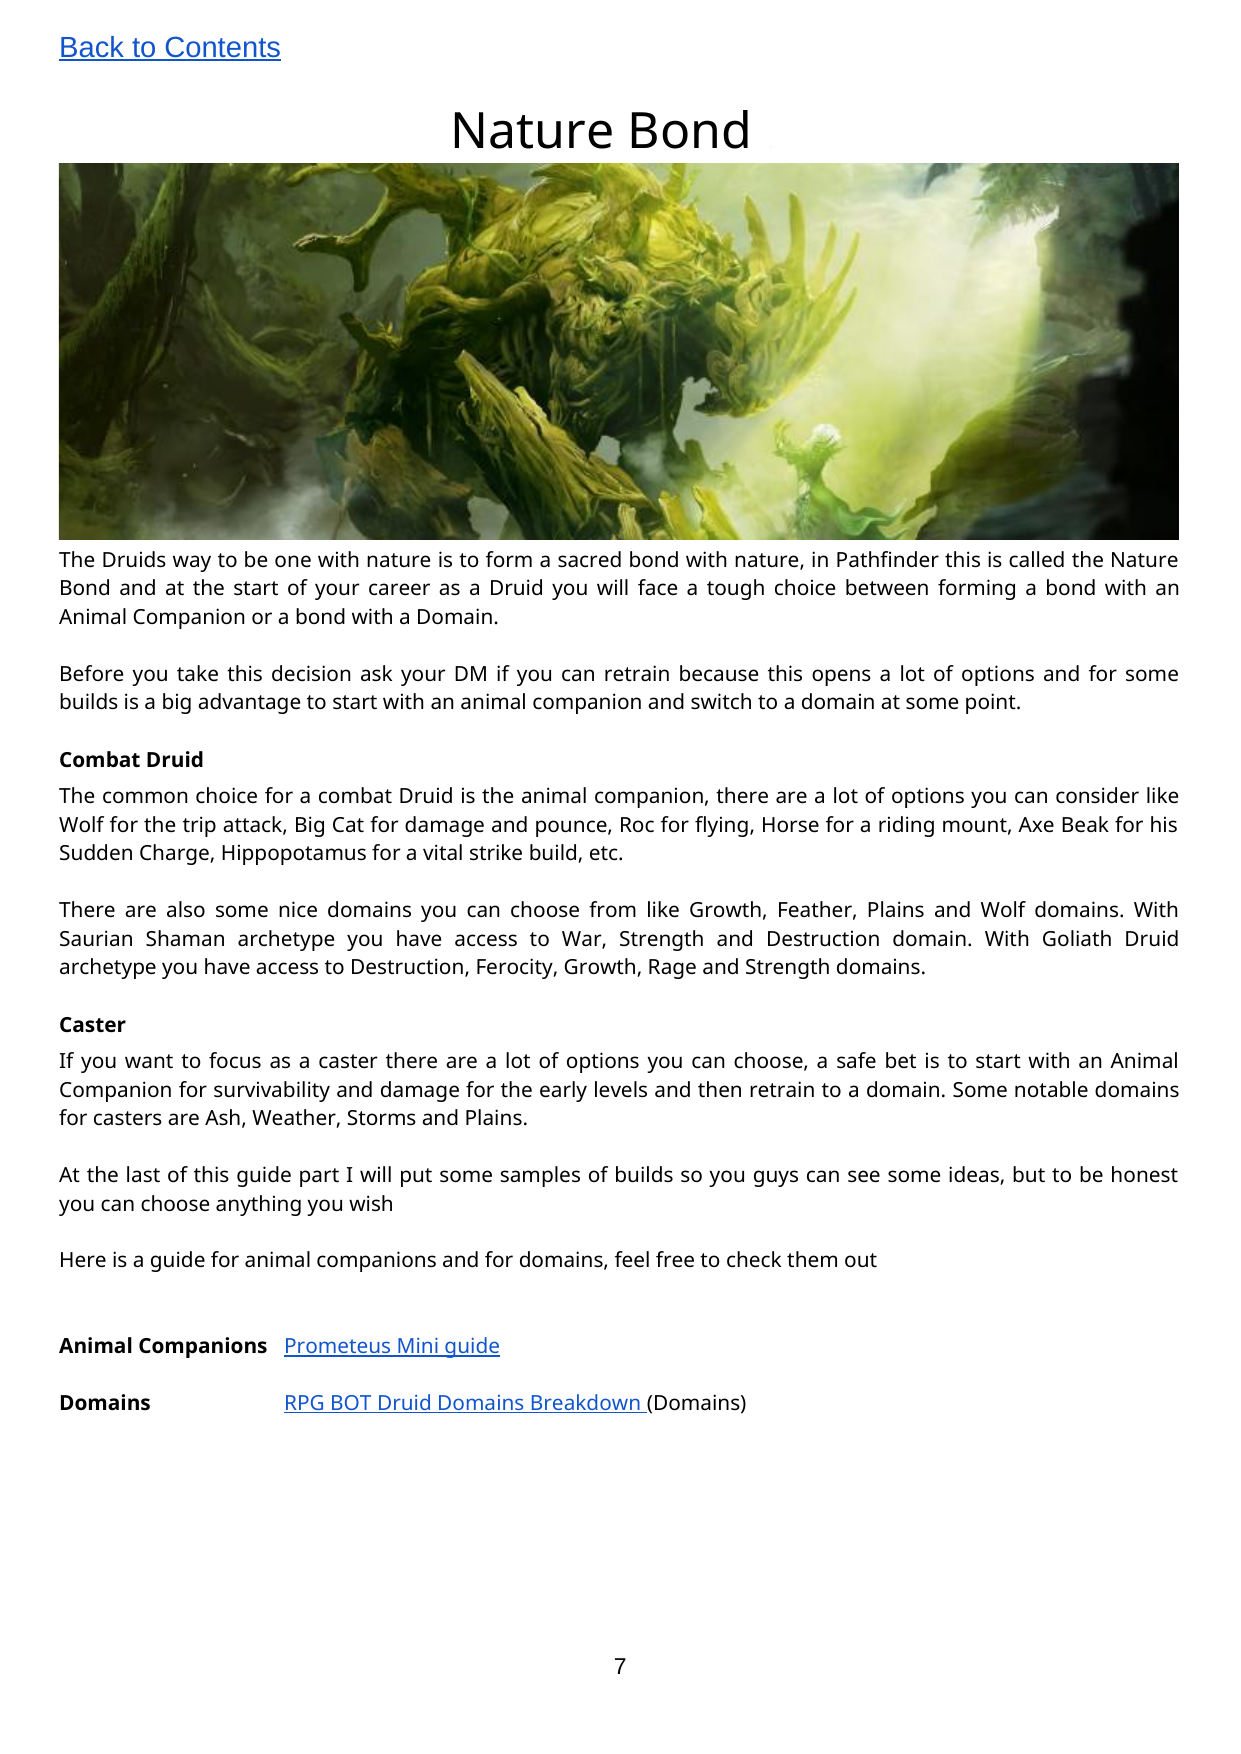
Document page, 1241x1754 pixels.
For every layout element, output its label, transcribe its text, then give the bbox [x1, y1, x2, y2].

text Before you take this decision ask your DM if you can retrain because this opens a lot of options and for some builds is a big advantage to start with an animal companion and switch to a domain at some point. [59, 659, 1181, 716]
text If you want to focus as a caster there are a lot of options you can choose, a safe bet is to start with an Animal Companion for survivability and damage for the early levels and then retrain to a domain. Some notable domains for casters are Ash, Weather, Storms and Plains. [59, 1047, 1181, 1132]
text Domains RPG BOT Druid Domains Breakdown (Domains) [59, 1388, 1181, 1416]
subtitle Caster [59, 1010, 1181, 1038]
picture [58, 163, 1179, 540]
text Here is a guide for animal companions and for domains, feel free to check them out [59, 1246, 1181, 1274]
text At the last of this guide part I will put some samples of builds so you guys can see some ideas, but to be honest you can choose anything you wish [59, 1160, 1181, 1217]
title Nature Bond [59, 95, 1181, 163]
text There are also some nice domains you can choose from like Growth, Feather, Plains and Wolf domains. With Saurian Shaman archetype you have access to War, Strength and Destruction domain. With Goliath Druid archetype you have access to Destruction, Ferocity, Growth, Rage and Strength domains. [59, 895, 1181, 981]
text The common choice for a combat Druid is the animal companion, there are a lot of options you can consider like Wolf for the trip attack, Big Cat for damage and pounce, Roc for flying, Horse for a riding mount, Axe Beak for his Sudden Charge, Hippopotamus for a vital strike build, etc. [59, 782, 1181, 867]
subtitle Combat Druid [59, 745, 1181, 773]
text Animal Companions Prometeus Mini guide [59, 1331, 1181, 1359]
text The Druids way to be one with nature is to form a sacred bond with nature, in Pathfinder this is called the Nature Bond and at the start of your career as a Druid you will face a tough choice between forming a bond with an Animal Companion or a bond with a Domain. [59, 545, 1181, 630]
